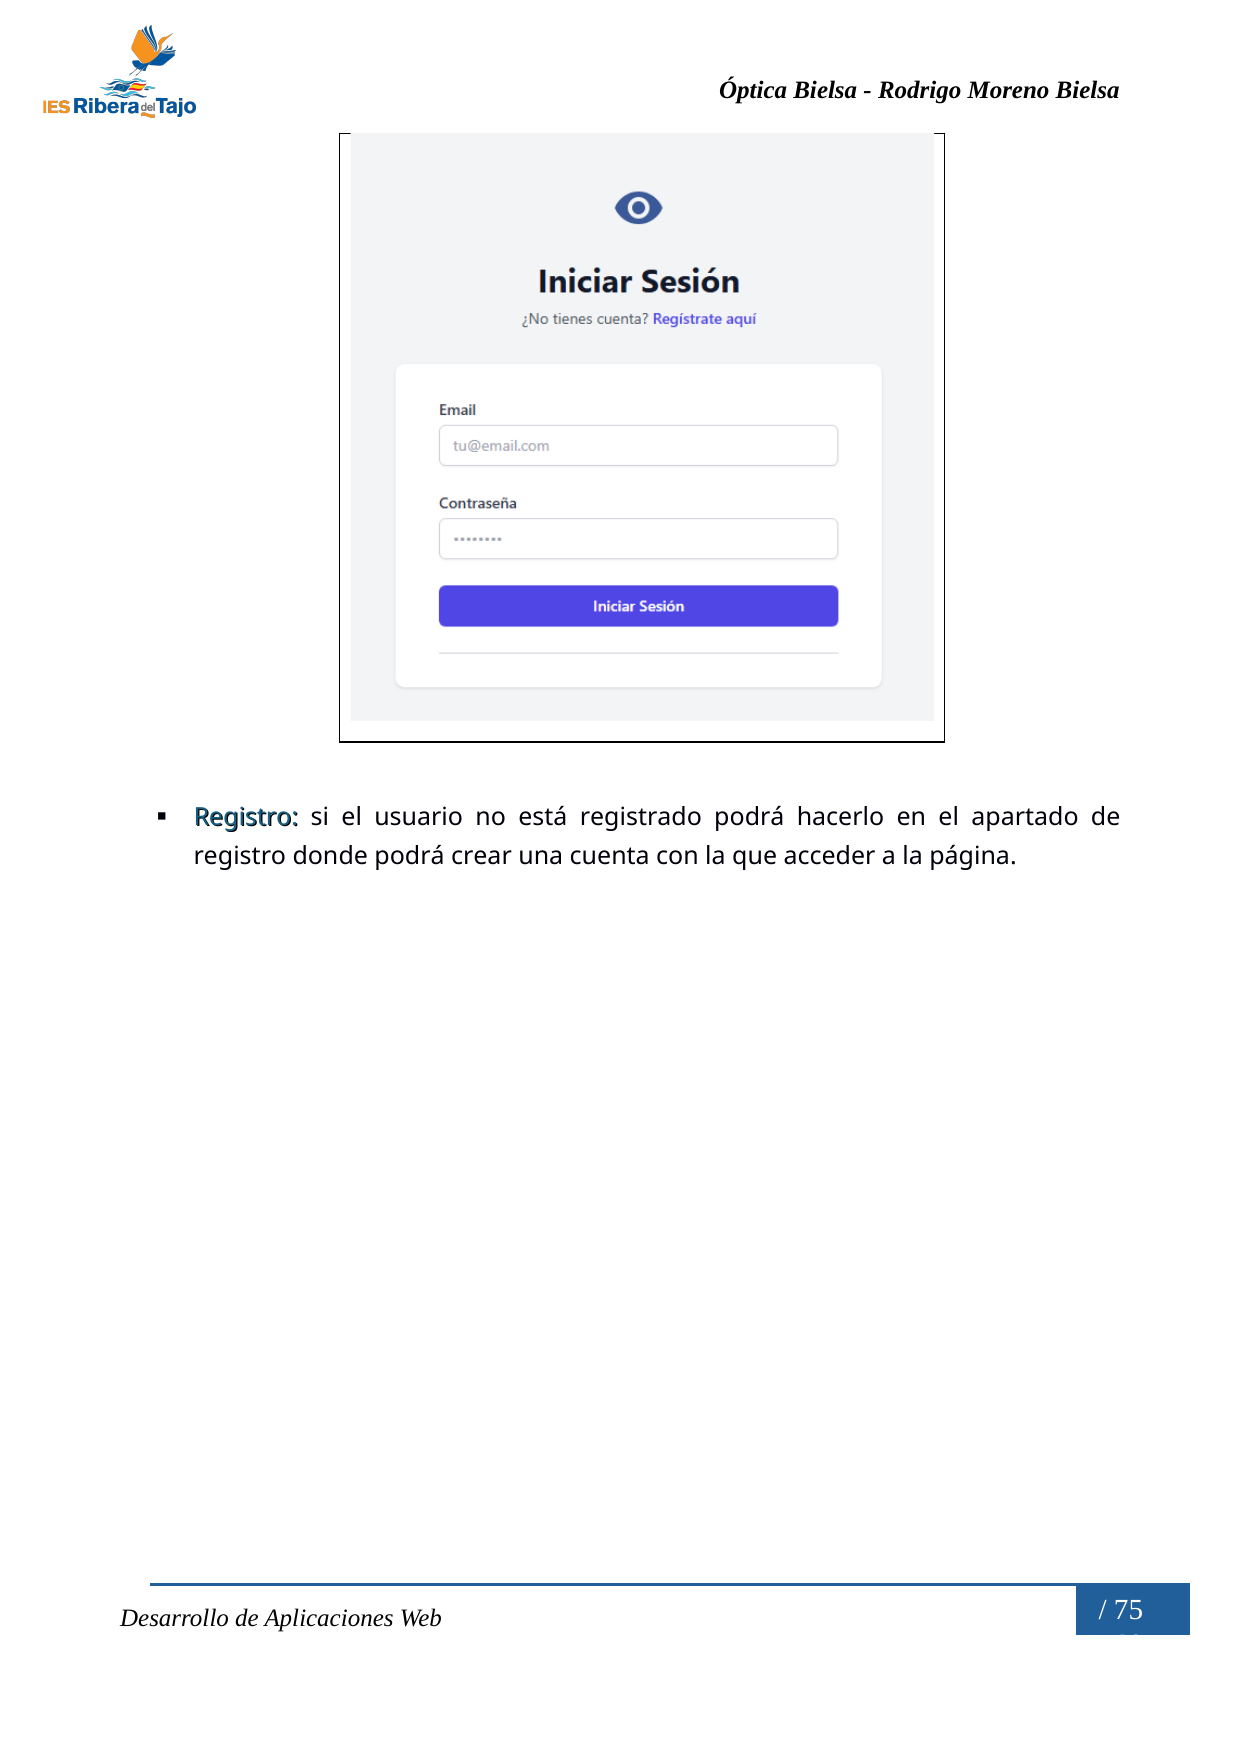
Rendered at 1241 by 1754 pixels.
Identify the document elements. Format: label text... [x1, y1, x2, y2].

list Registro: si el usuario no está registrado podrá hacerlo en el apartado de registro donde podrá crear una cuenta con la que acceder a la página. [156, 798, 1122, 871]
table_header [340, 134, 944, 741]
